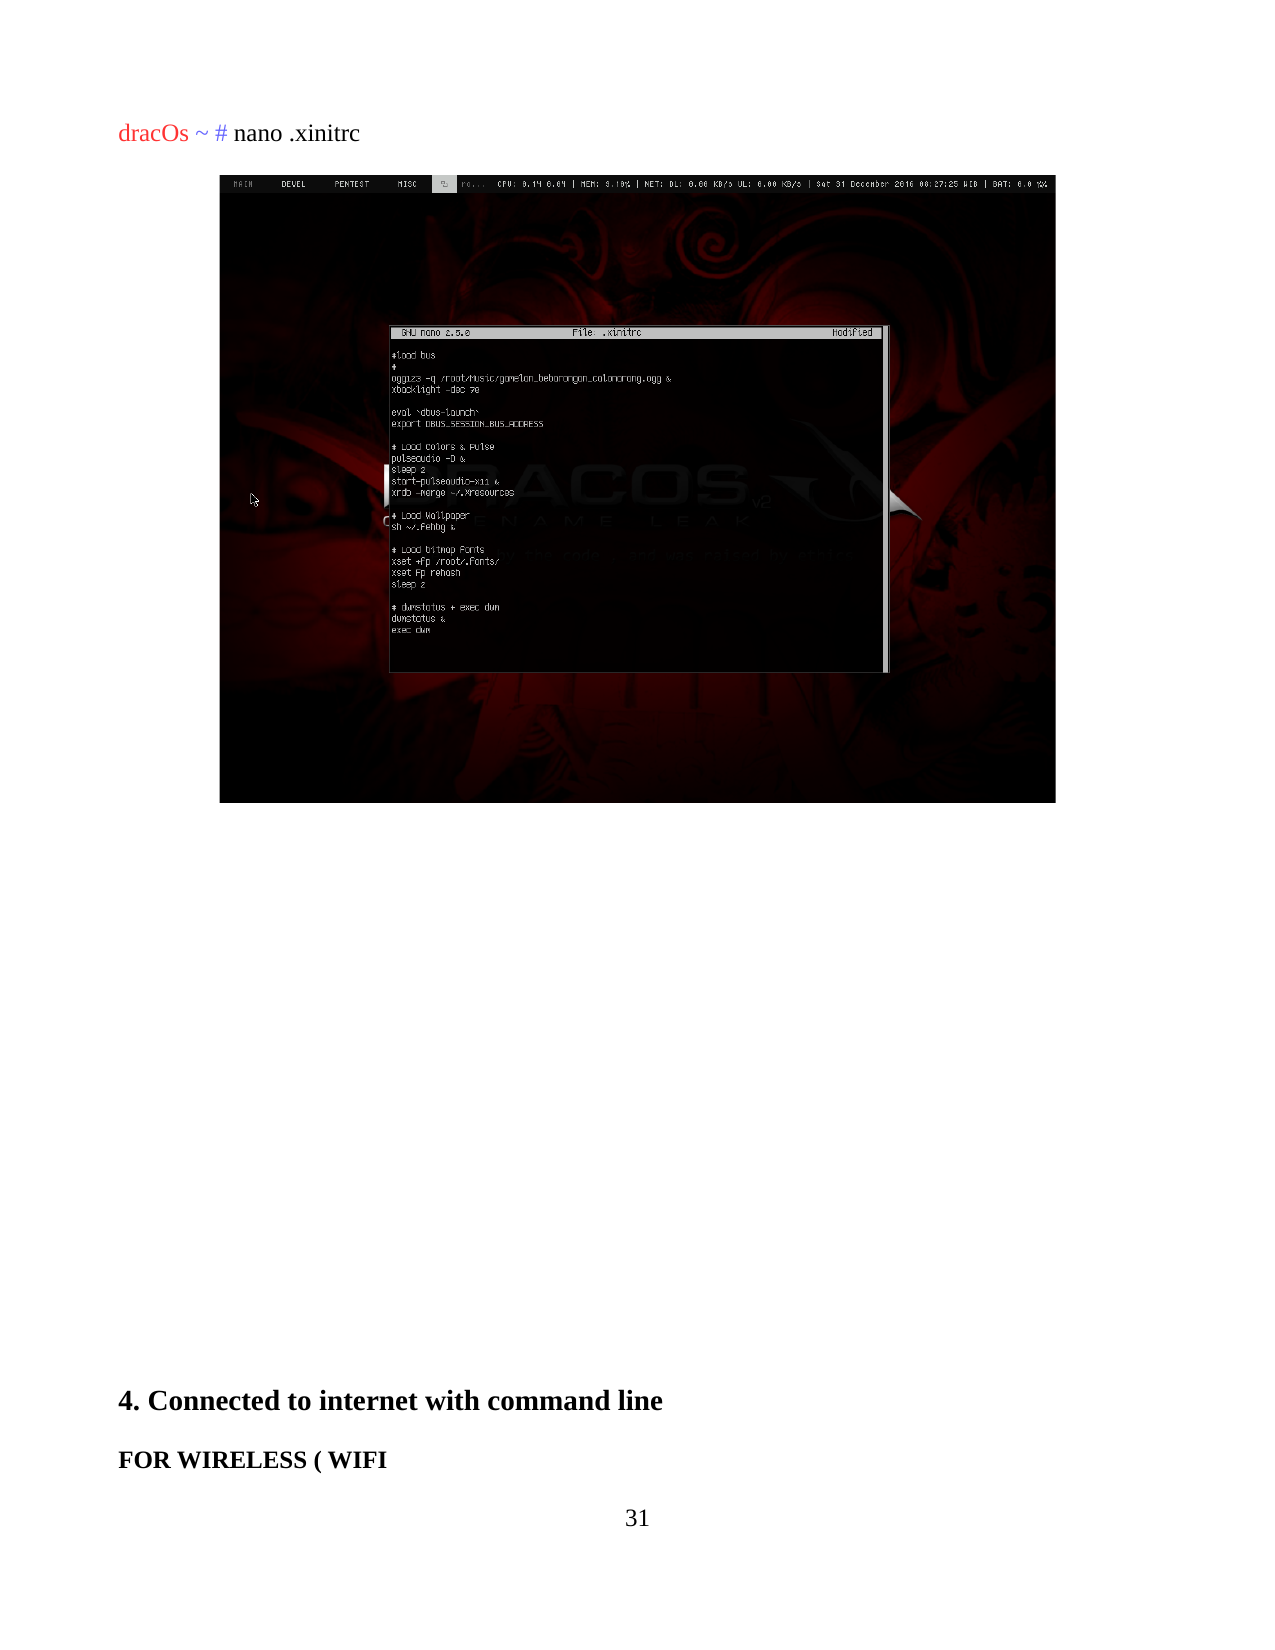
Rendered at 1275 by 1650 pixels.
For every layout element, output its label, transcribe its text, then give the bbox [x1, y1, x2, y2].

picture [219, 175, 1056, 803]
text 4. Connected to internet with command line [118, 1383, 1157, 1416]
text FOR WIRELESS ( WIFI [118, 1445, 1157, 1474]
text dracOs ~ # nano .xinitrc [118, 118, 1157, 147]
